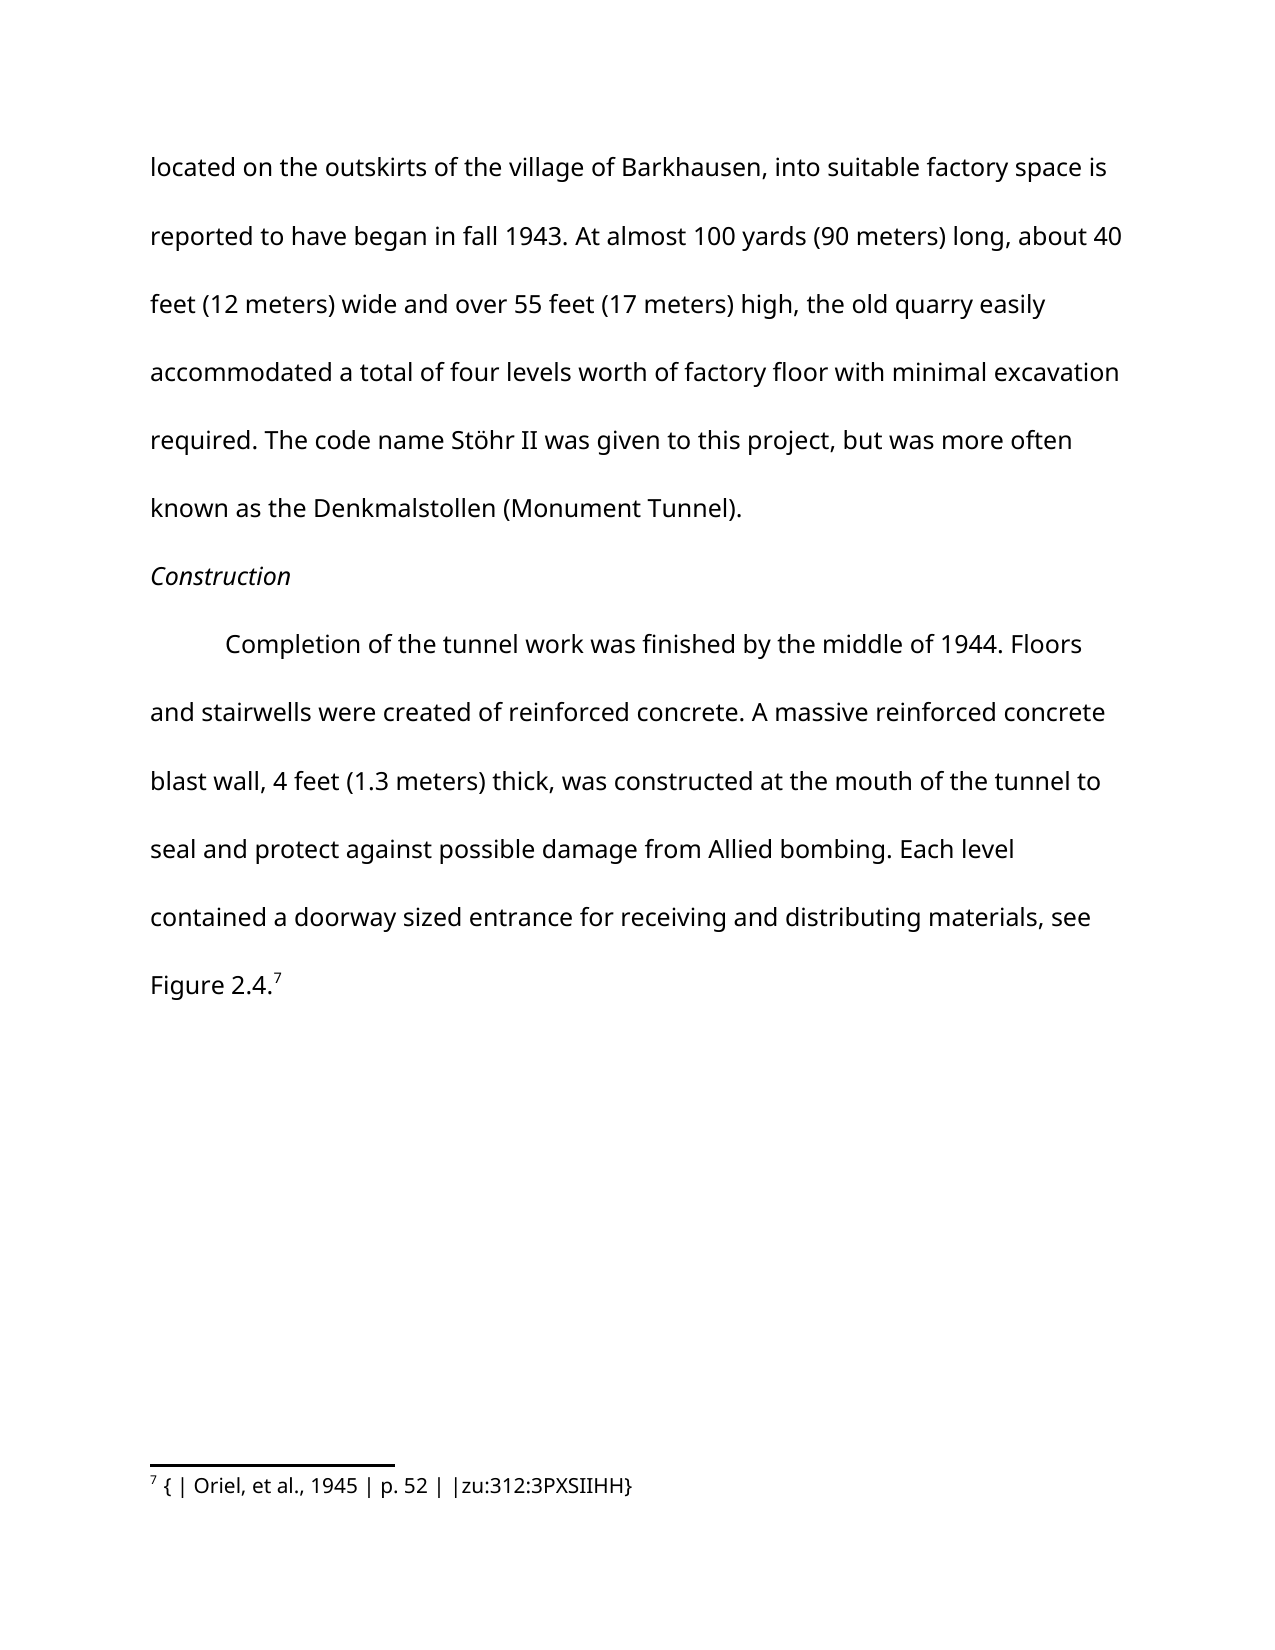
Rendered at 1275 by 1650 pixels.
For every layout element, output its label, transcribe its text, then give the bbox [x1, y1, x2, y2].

text located on the outskirts of the village of Barkhausen, into suitable factory space is reported to have began in fall 1943. At almost 100 yards (90 meters) long, about 40 feet (12 meters) wide and over 55 feet (17 meters) high, the old quarry easily accommodated a total of four levels worth of factory floor with minimal excavation required. The code name Stöhr II was given to this project, but was more often known as the Denkmalstollen (Monument Tunnel). [150, 150, 1125, 525]
text Construction [150, 559, 1125, 593]
text { | Oriel, et al., 1945 | p. 52 | |zu:312:3PXSIIHH} [150, 1472, 1125, 1500]
text Completion of the tunnel work was finished by the middle of 1944. Floors and stairwells were created of reinforced concrete. A massive reinforced concrete blast wall, 4 feet (1.3 meters) thick, was constructed at the mouth of the tunnel to seal and protect against possible damage from Allied bombing. Each level contained a doorway sized entrance for receiving and distributing materials, see Figure 2.4. [150, 627, 1125, 1002]
